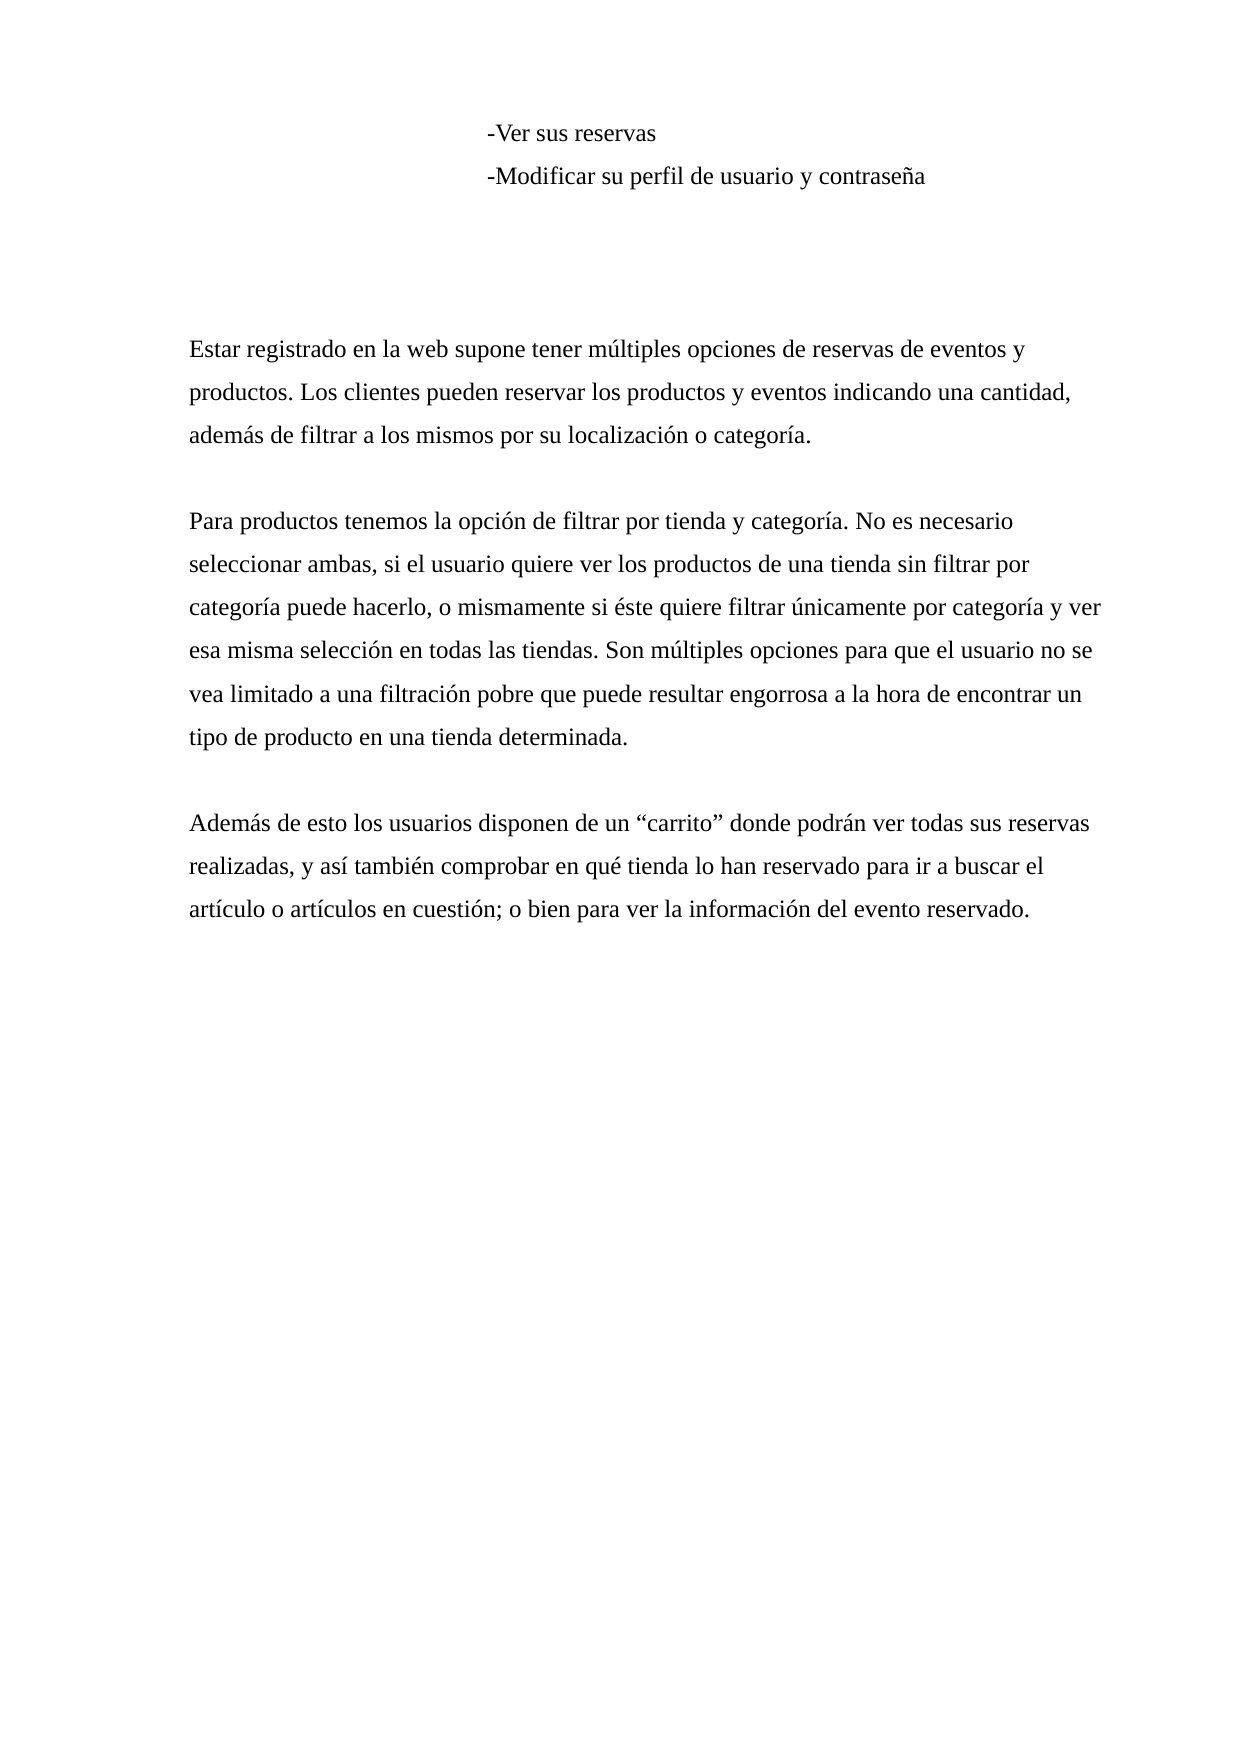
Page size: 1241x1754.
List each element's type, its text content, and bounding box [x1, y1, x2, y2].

text -Ver sus reservas [118, 118, 1122, 147]
text -Modificar su perfil de usuario y contraseña [118, 161, 1122, 190]
text Para productos tenemos la opción de filtrar por tienda y categoría. No es necesario seleccionar ambas, si el usuario quiere ver los productos de una tienda sin filtrar por categoría puede hacerlo, o mismamente si éste quiere filtrar únicamente por categoría y ver esa misma selección en todas las tiendas. Son múltiples opciones para que el usuario no se vea limitado a una filtración pobre que puede resultar engorrosa a la hora de encontrar un tipo de producto en una tienda determinada. [189, 506, 1122, 751]
text Además de esto los usuarios disponen de un “carrito” donde podrán ver todas sus reservas realizadas, y así también comprobar en qué tienda lo han reservado para ir a buscar el artículo o artículos en cuestión; o bien para ver la información del evento reservado. [189, 808, 1122, 923]
text Estar registrado en la web supone tener múltiples opciones de reservas de eventos y productos. Los clientes pueden reservar los productos y eventos indicando una cantidad, además de filtrar a los mismos por su localización o categoría. [189, 334, 1122, 449]
